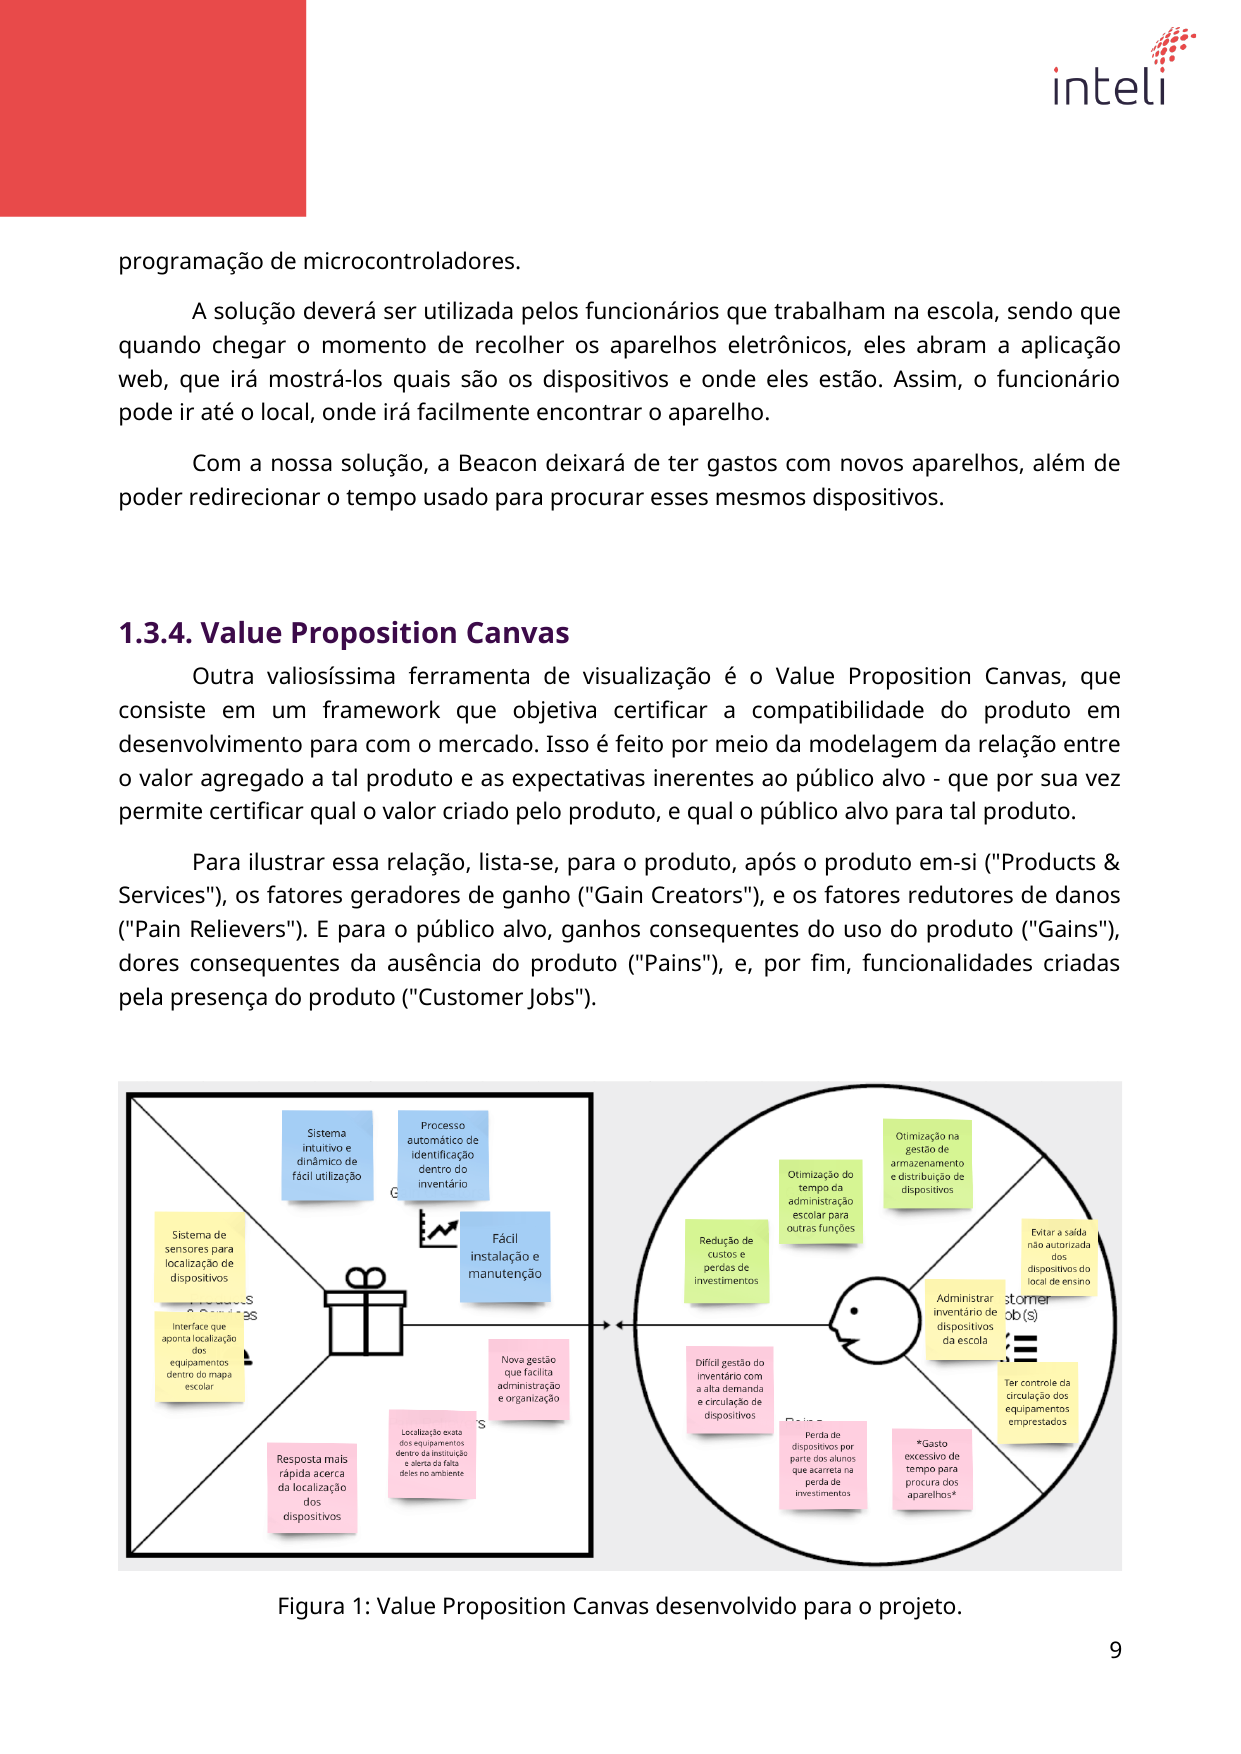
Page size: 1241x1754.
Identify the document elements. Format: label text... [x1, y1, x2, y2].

picture [118, 1081, 1123, 1571]
text A solução deverá ser utilizada pelos funcionários que trabalham na escola, sendo que quando chegar o momento de recolher os aparelhos eletrônicos, eles abram a aplicação web, que irá mostrá-los quais são os dispositivos e onde eles estão. Assim, o funcionário pode ir até o local, onde irá facilmente encontrar o aparelho. [118, 295, 1122, 427]
picture [0, 0, 307, 217]
text programação de microcontroladores. [118, 118, 1122, 276]
text Com a nossa solução, a Beacon deixará de ter gastos com novos aparelhos, além de poder redirecionar o tempo usado para procurar esses mesmos dispositivos. [118, 447, 1122, 512]
picture [1054, 27, 1197, 105]
text Figura 1: Value Proposition Canvas desenvolvido para o projeto. [118, 1590, 1122, 1621]
text Outra valiosíssima ferramenta de visualização é o Value Proposition Canvas, que consiste em um framework que objetiva certificar a compatibilidade do produto em desenvolvimento para com o mercado. Isso é feito por meio da modelagem da relação entre o valor agregado a tal produto e as expectativas inerentes ao público alvo - que por sua vez permite certificar qual o valor criado pelo produto, e qual o público alvo para tal produto. [118, 660, 1122, 826]
text Para ilustrar essa relação, lista-se, para o produto, após o produto em-si ("Products & Services"), os fatores geradores de ganho ("Gain Creators"), e os fatores redutores de danos ("Pain Relievers"). E para o público alvo, ganhos consequentes do uso do produto ("Gains"), dores consequentes da ausência do produto ("Pains"), e, por fim, funcionalidades criadas pela presença do produto ("Customer Jobs"). [118, 846, 1122, 1012]
subtitle 1.3.4. Value Proposition Canvas [118, 612, 1122, 652]
